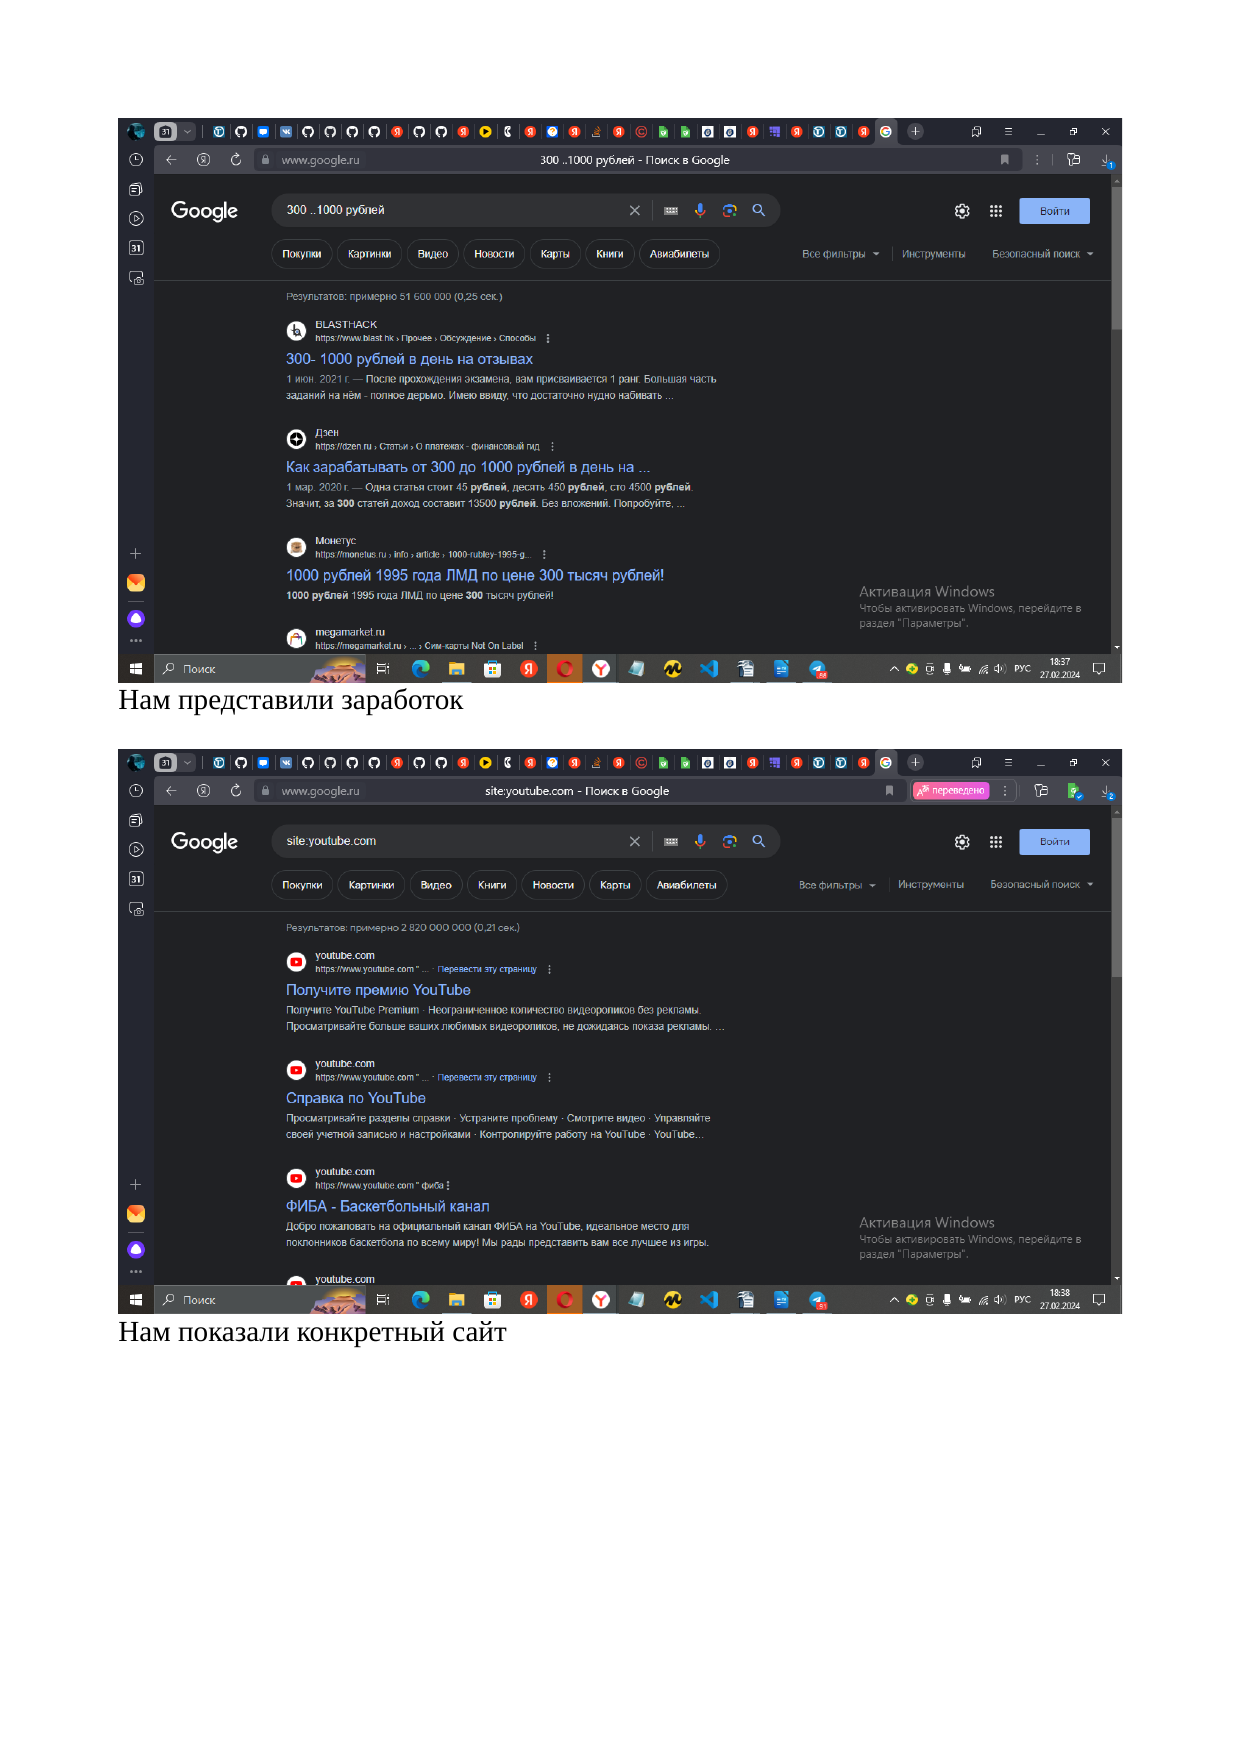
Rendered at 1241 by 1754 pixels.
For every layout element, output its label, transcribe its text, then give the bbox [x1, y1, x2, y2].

text Нам показали конкретный сайт [118, 1314, 1122, 1347]
text Нам представили заработок [118, 683, 1122, 716]
picture [118, 118, 1123, 683]
picture [118, 749, 1123, 1314]
